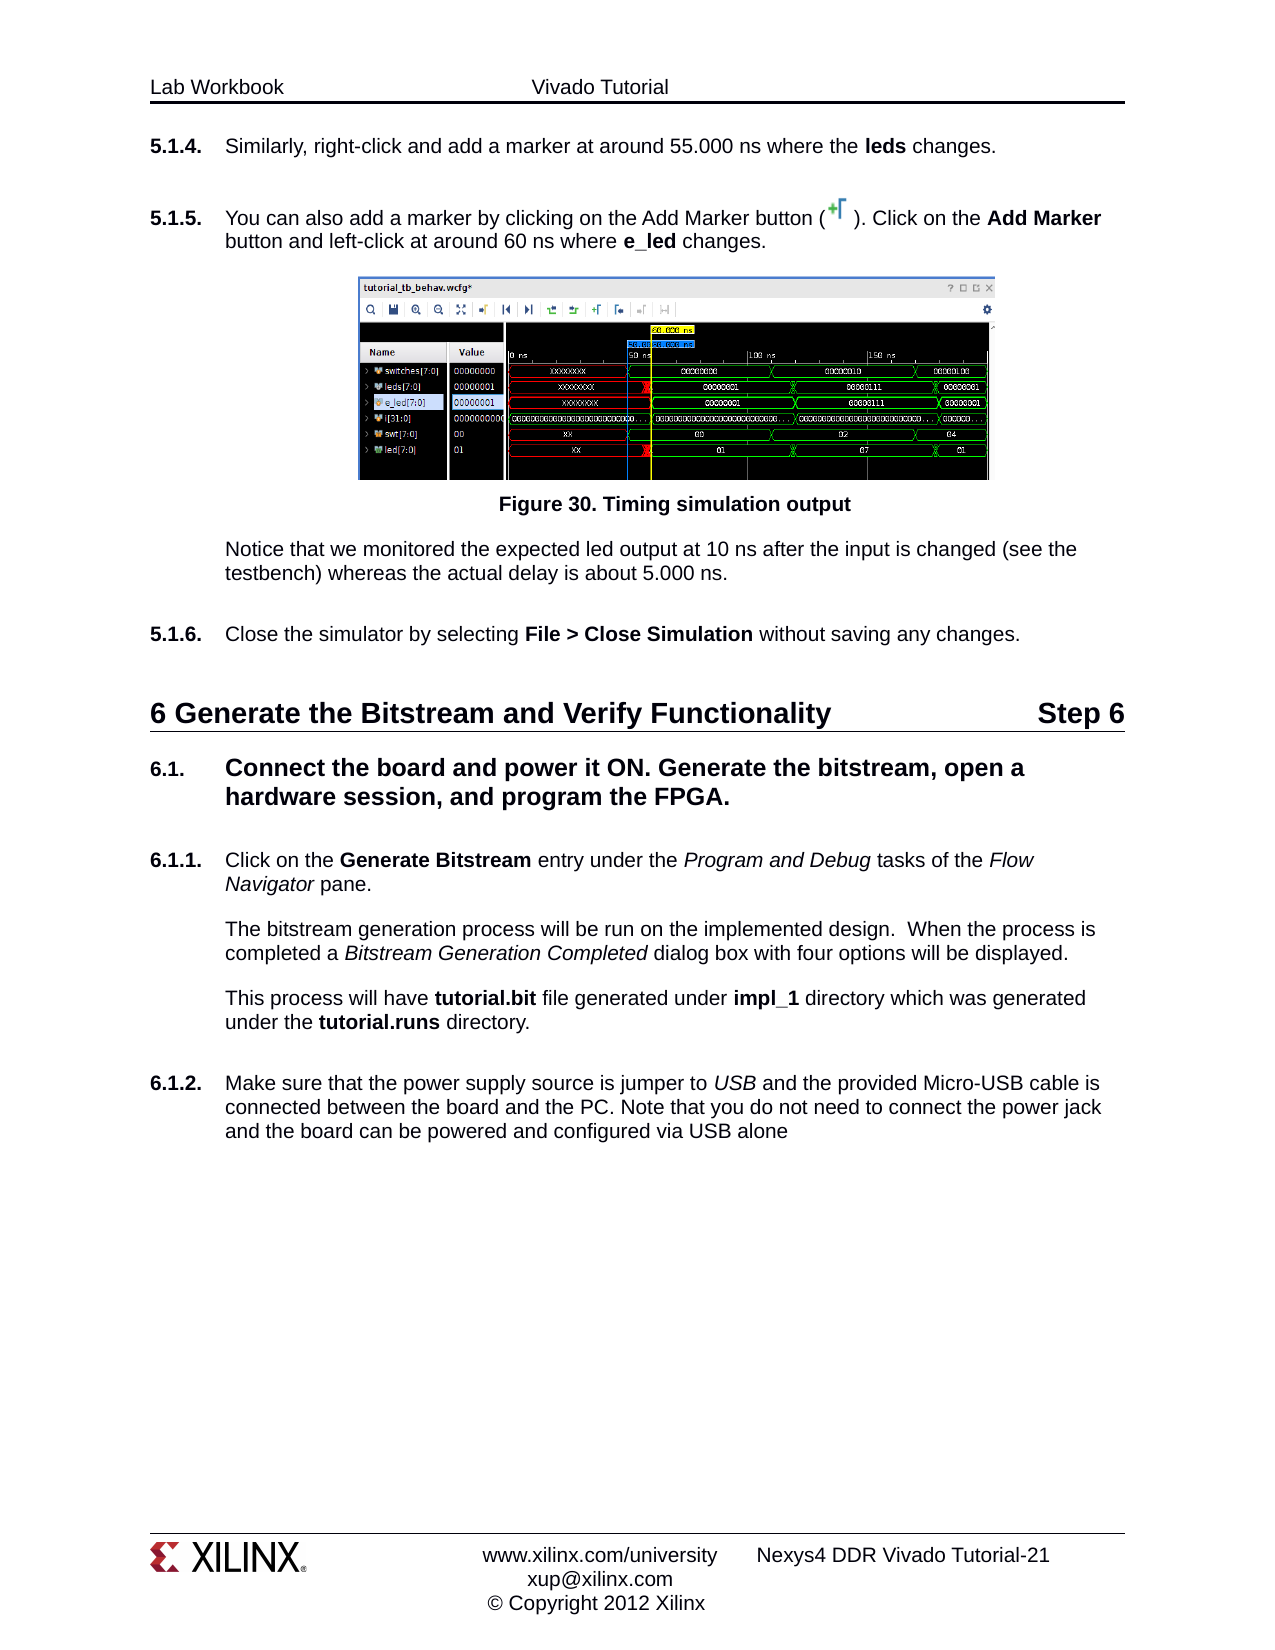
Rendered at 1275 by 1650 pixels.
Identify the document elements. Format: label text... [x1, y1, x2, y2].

list Connect the board and power it ON. Generate the bitstream, open a hardware session, and program the FPGA. [150, 753, 1125, 811]
text Notice that we monitored the expected led output at 10 ns after the input is changed (see the testbench) whereas the actual delay is about 5.000 ns. [225, 536, 1125, 584]
picture [150, 1542, 307, 1572]
picture [826, 195, 854, 225]
subtitle Generate the Bitstream and Verify Functionality Step 6 [150, 696, 1125, 731]
list You can also add a marker by clicking on the Add Marker button (). Click on the Add Marker button and left-click at around 60 ns where e_led changes. [150, 195, 1125, 253]
picture [355, 274, 995, 480]
list Similarly, right-click and add a marker at around 55.000 ns where the leds changes. [150, 133, 1125, 157]
list Click on the Generate Bitstream entry under the Program and Debug tasks of the Flow Navigator pane. [150, 848, 1125, 896]
list Close the simulator by selecting File > Close Simulation without saving any changes. [150, 622, 1125, 646]
text Figure 30. Timing simulation output [225, 492, 1125, 516]
text This process will have tutorial.bit file generated under impl_1 directory which was generated under the tutorial.runs directory. [225, 986, 1125, 1034]
text The bitstream generation process will be run on the implemented design. When the process is completed a Bitstream Generation Completed dialog box with four options will be displayed. [225, 917, 1125, 965]
list Make sure that the power supply source is jumper to USB and the provided Micro-USB cable is connected between the board and the PC. Note that you do not need to connect the power jack and the board can be powered and configured via USB alone [150, 1071, 1125, 1143]
